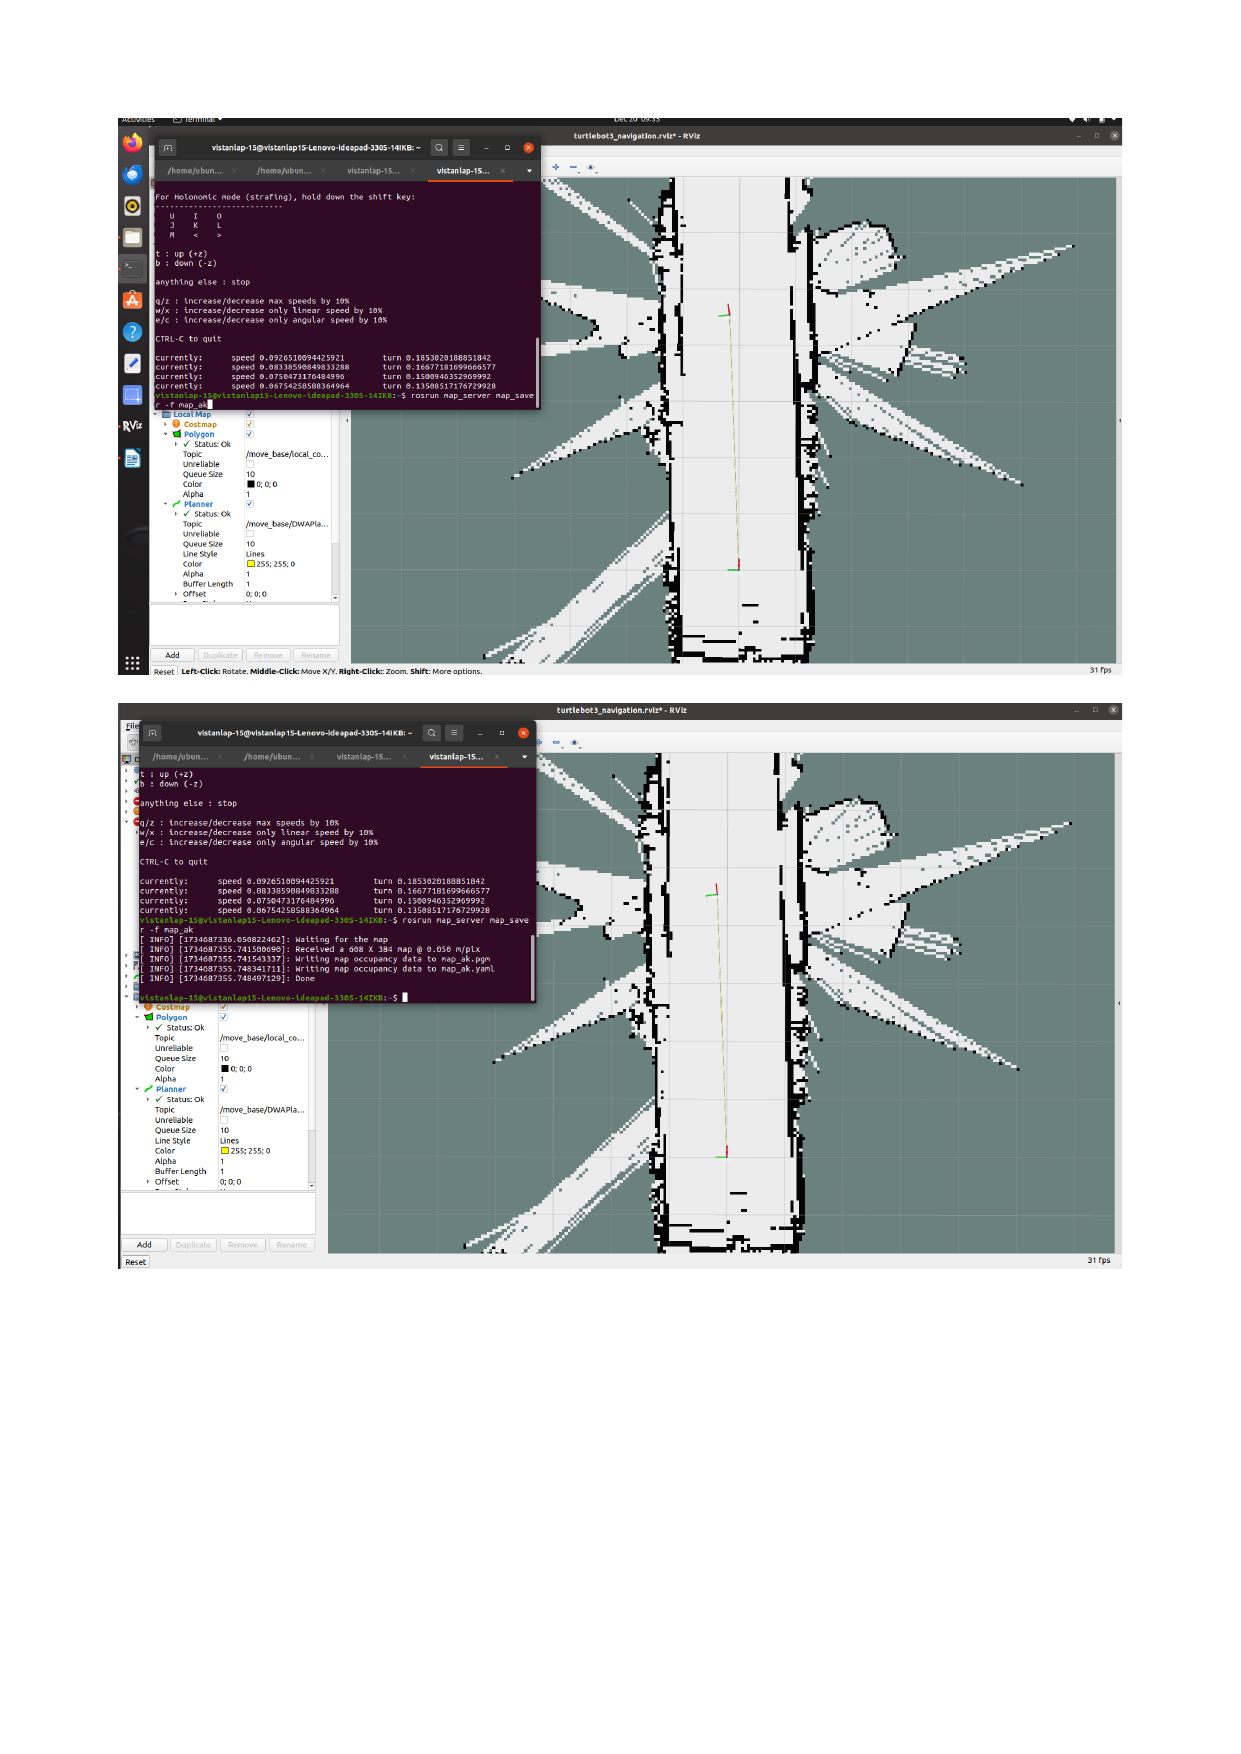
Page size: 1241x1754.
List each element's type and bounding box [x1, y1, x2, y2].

picture [118, 703, 1123, 1269]
picture [118, 118, 1123, 675]
